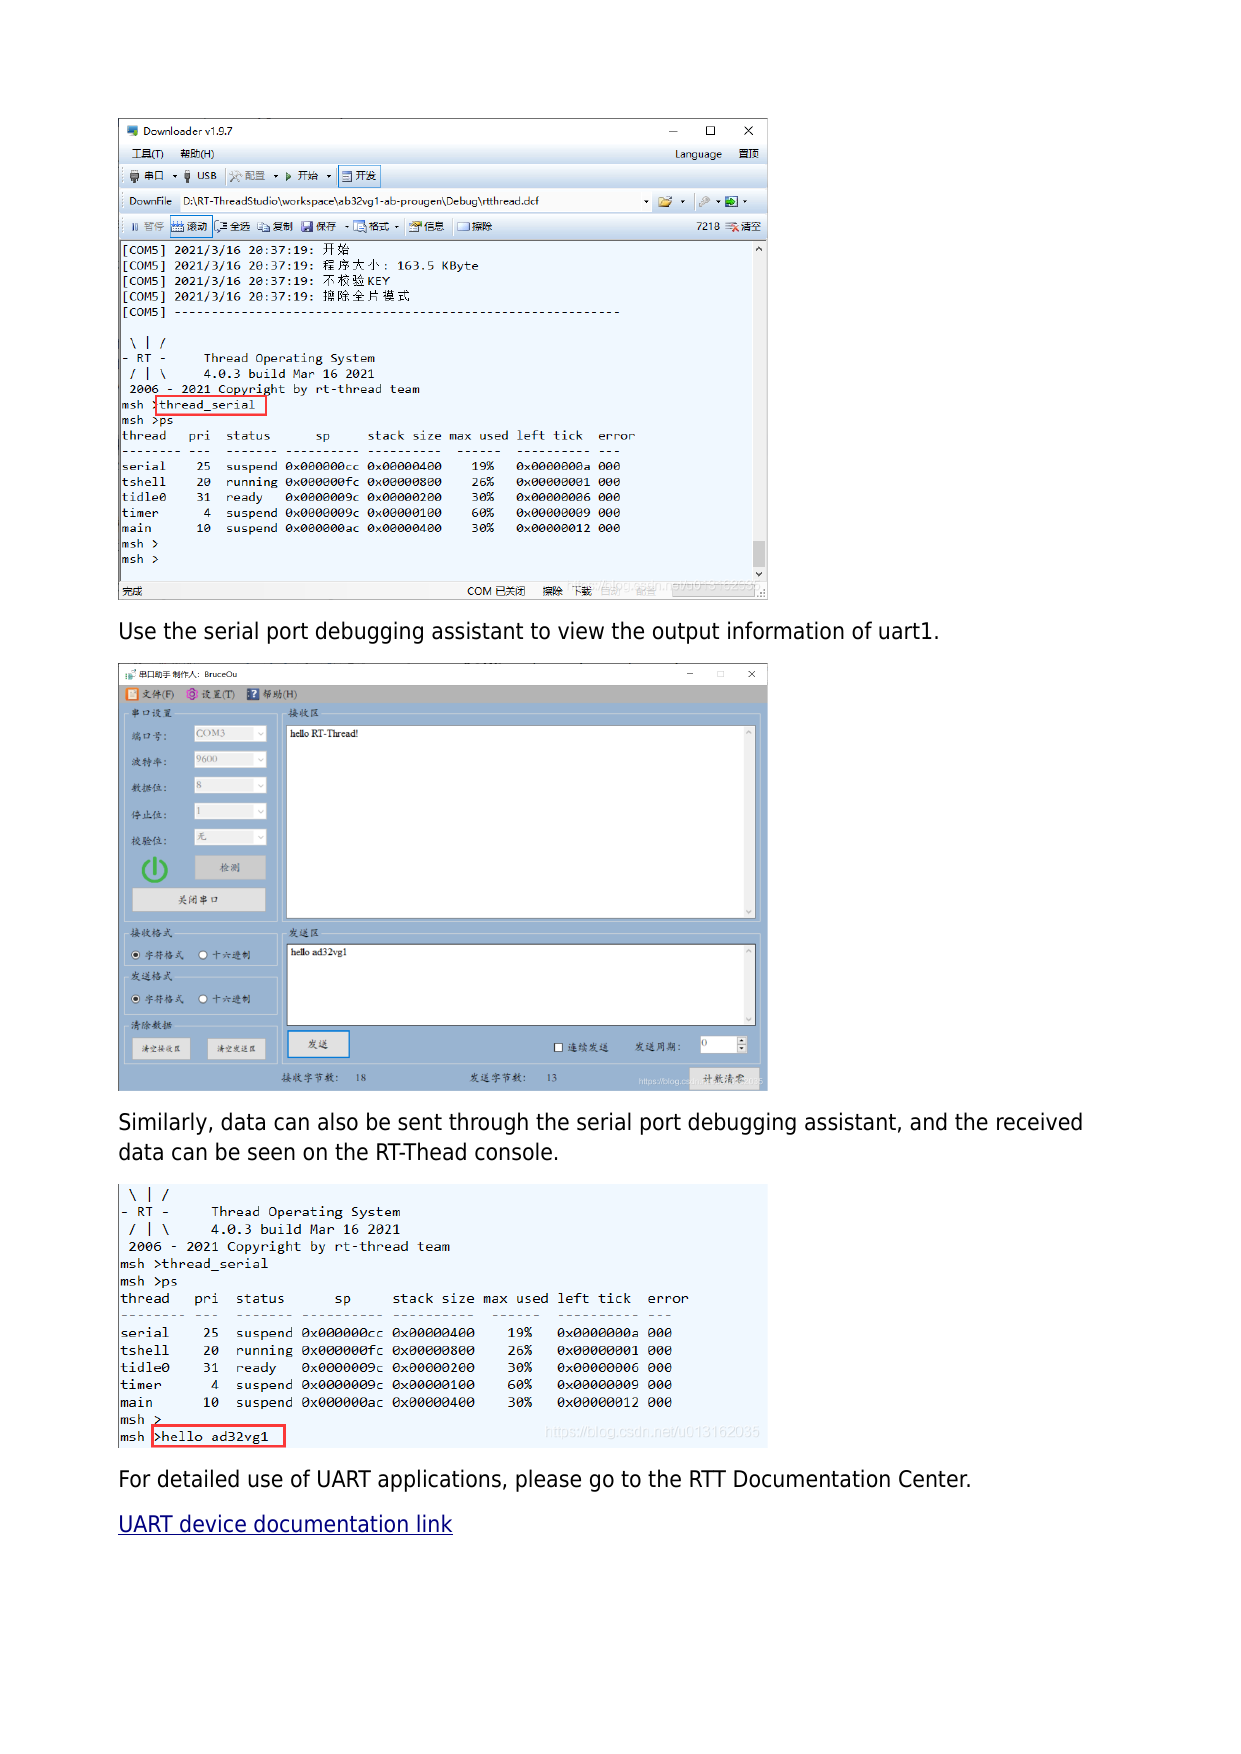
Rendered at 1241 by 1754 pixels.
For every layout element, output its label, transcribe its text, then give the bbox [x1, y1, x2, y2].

text Similarly, data can also be sent through the serial port debugging assistant, and the received data can be seen on the RT-Thead console. [118, 1109, 1122, 1166]
picture [118, 663, 768, 1091]
text For detailed use of UART applications, please go to the RTT Documentation Center. [118, 1466, 1122, 1492]
text UART device documentation link [118, 1511, 1122, 1538]
picture [118, 118, 768, 600]
picture [118, 1184, 768, 1448]
text Use the serial port debugging assistant to view the output information of uart1. [118, 618, 1122, 645]
